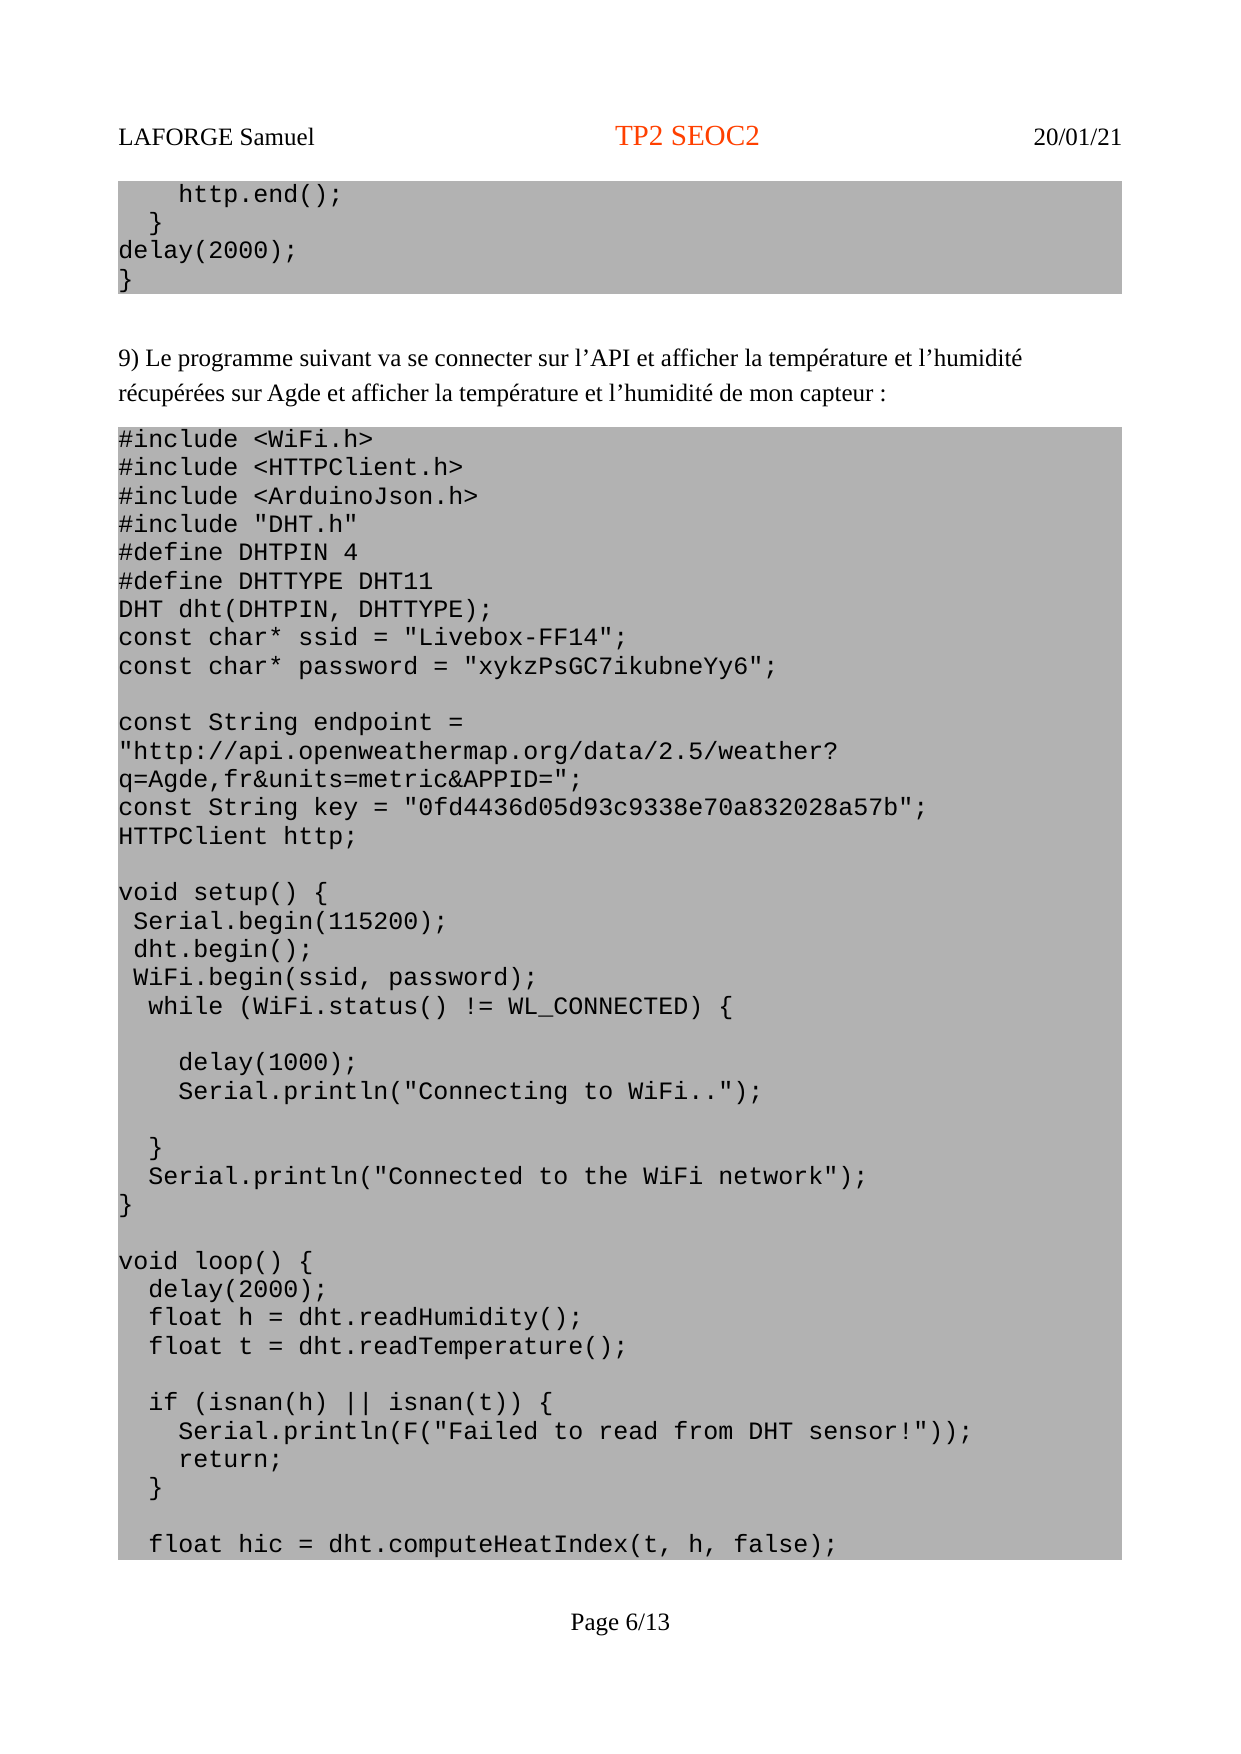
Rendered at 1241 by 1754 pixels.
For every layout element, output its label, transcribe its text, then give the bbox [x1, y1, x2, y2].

text void setup() { [118, 880, 1122, 908]
text while (WiFi.status() != WL_CONNECTED) { [118, 993, 1122, 1022]
text const char* password = "xykzPsGC7ikubneYy6"; [118, 653, 1122, 682]
text #include <HTTPClient.h> [118, 455, 1122, 483]
text #include "DHT.h" [118, 512, 1122, 540]
text #define DHTTYPE DHT11 [118, 568, 1122, 597]
text delay(2000); [118, 1277, 1122, 1305]
text Serial.println("Connected to the WiFi network"); [118, 1163, 1122, 1192]
text delay(2000); [118, 238, 1122, 266]
text } [118, 266, 1122, 294]
text HTTPClient http; [118, 823, 1122, 852]
text http.end(); [118, 181, 1122, 209]
text } [118, 209, 1122, 238]
text Serial.begin(115200); [118, 908, 1122, 937]
text const String key = "0fd4436d05d93c9338e70a832028a57b"; [118, 795, 1122, 823]
text } [118, 1135, 1122, 1163]
text 9) Le programme suivant va se connecter sur l’API et afficher la température et l’humidité récupérées sur Agde et afficher la température et l’humidité de mon capteur : [118, 343, 1122, 406]
text } [118, 1192, 1122, 1220]
text #define DHTPIN 4 [118, 540, 1122, 568]
text #include <WiFi.h> [118, 427, 1122, 455]
text const String endpoint = "http://api.openweathermap.org/data/2.5/weather?q=Agde,fr&units=metric&APPID="; [118, 710, 1122, 795]
text void loop() { [118, 1248, 1122, 1277]
text #include <ArduinoJson.h> [118, 483, 1122, 512]
text if (isnan(h) || isnan(t)) { [118, 1390, 1122, 1418]
text dht.begin(); [118, 937, 1122, 965]
text return; [118, 1447, 1122, 1475]
text Serial.println(F("Failed to read from DHT sensor!")); [118, 1418, 1122, 1447]
text DHT dht(DHTPIN, DHTTYPE); [118, 597, 1122, 625]
text float hic = dht.computeHeatIndex(t, h, false); [118, 1532, 1122, 1560]
text WiFi.begin(ssid, password); [118, 965, 1122, 993]
text delay(1000); [118, 1050, 1122, 1078]
text } [118, 1475, 1122, 1503]
text Serial.println("Connecting to WiFi.."); [118, 1078, 1122, 1107]
text const char* ssid = "Livebox-FF14"; [118, 625, 1122, 653]
text float h = dht.readHumidity(); [118, 1305, 1122, 1333]
text float t = dht.readTemperature(); [118, 1333, 1122, 1362]
